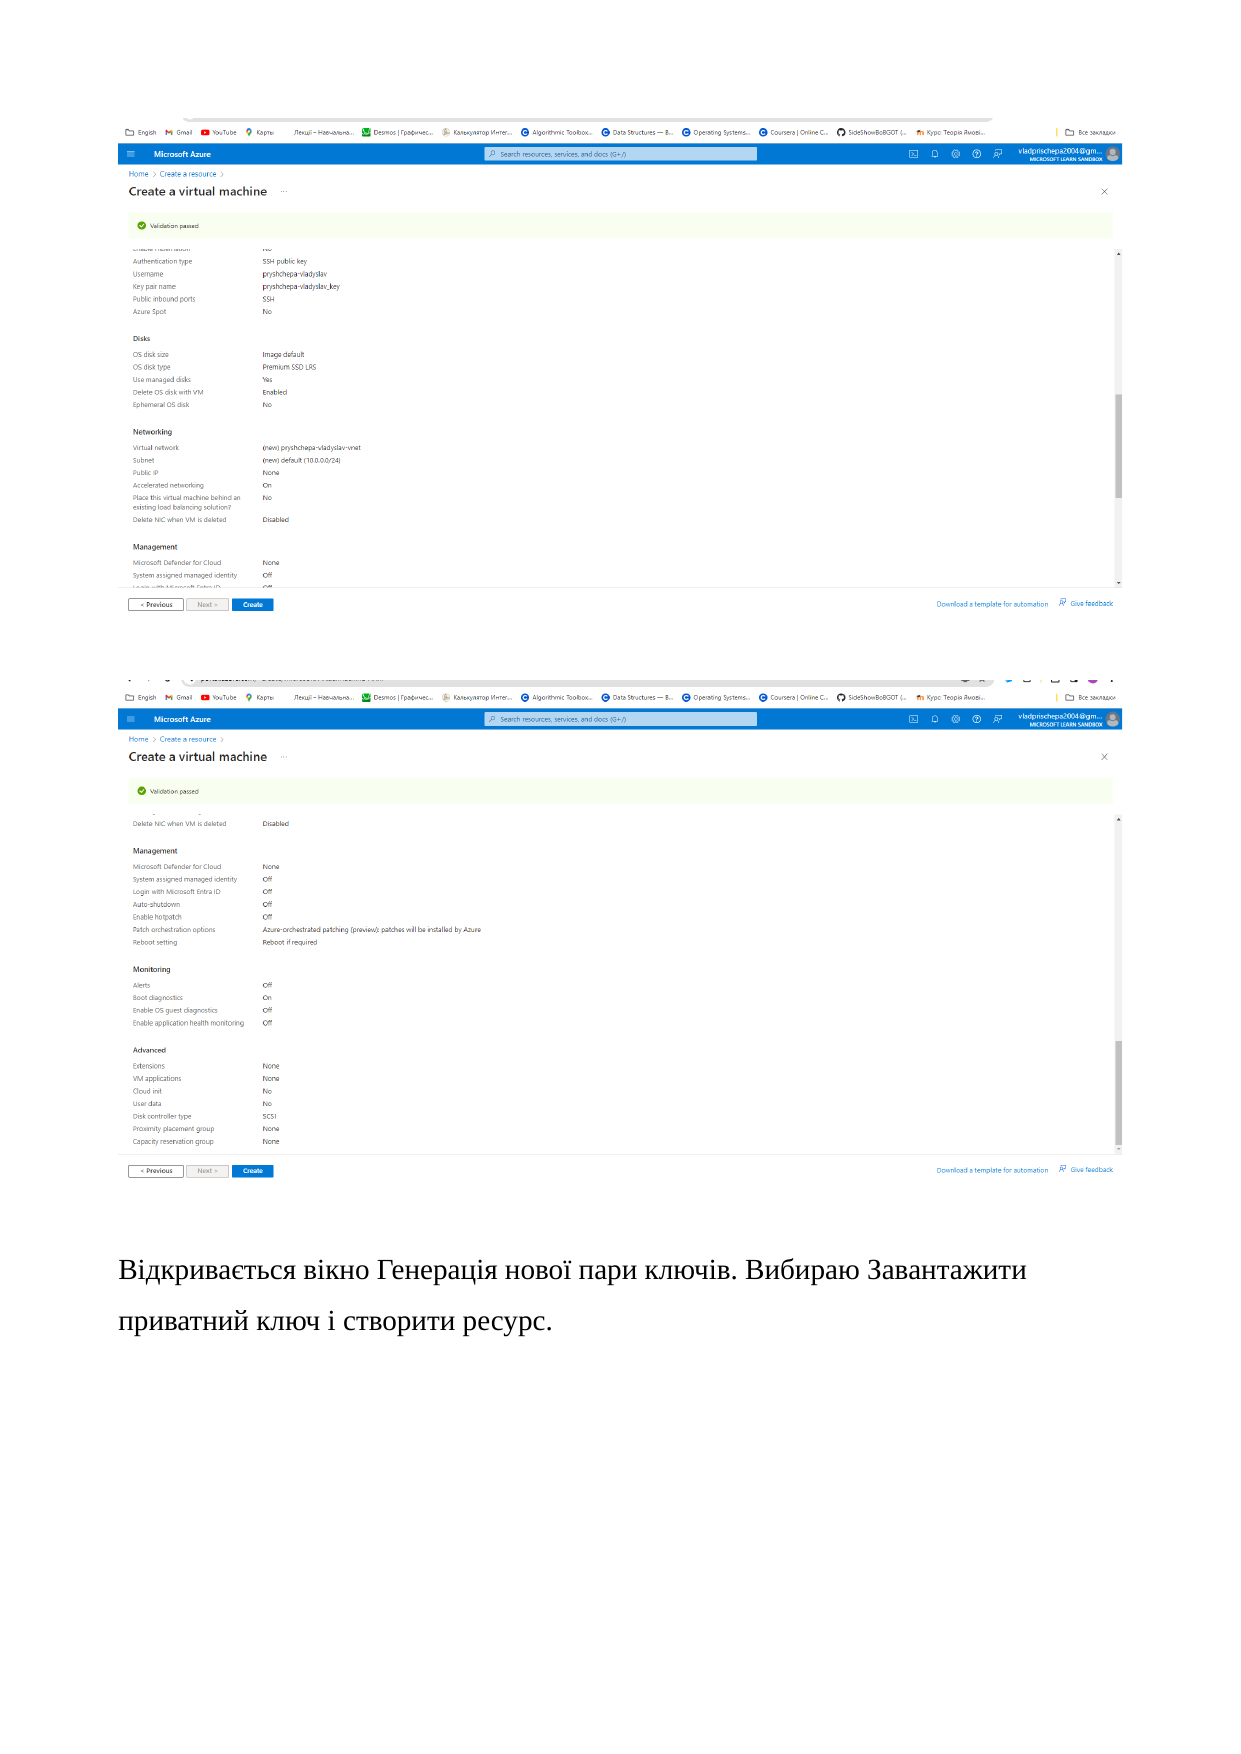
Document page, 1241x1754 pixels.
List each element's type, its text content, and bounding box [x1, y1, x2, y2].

picture [118, 680, 1123, 1186]
text Відкривається вікно Генерація нової пари ключів. Вибираю Завантажити приватний ключ і створити ресурс. [118, 1252, 1122, 1336]
picture [118, 118, 1123, 614]
